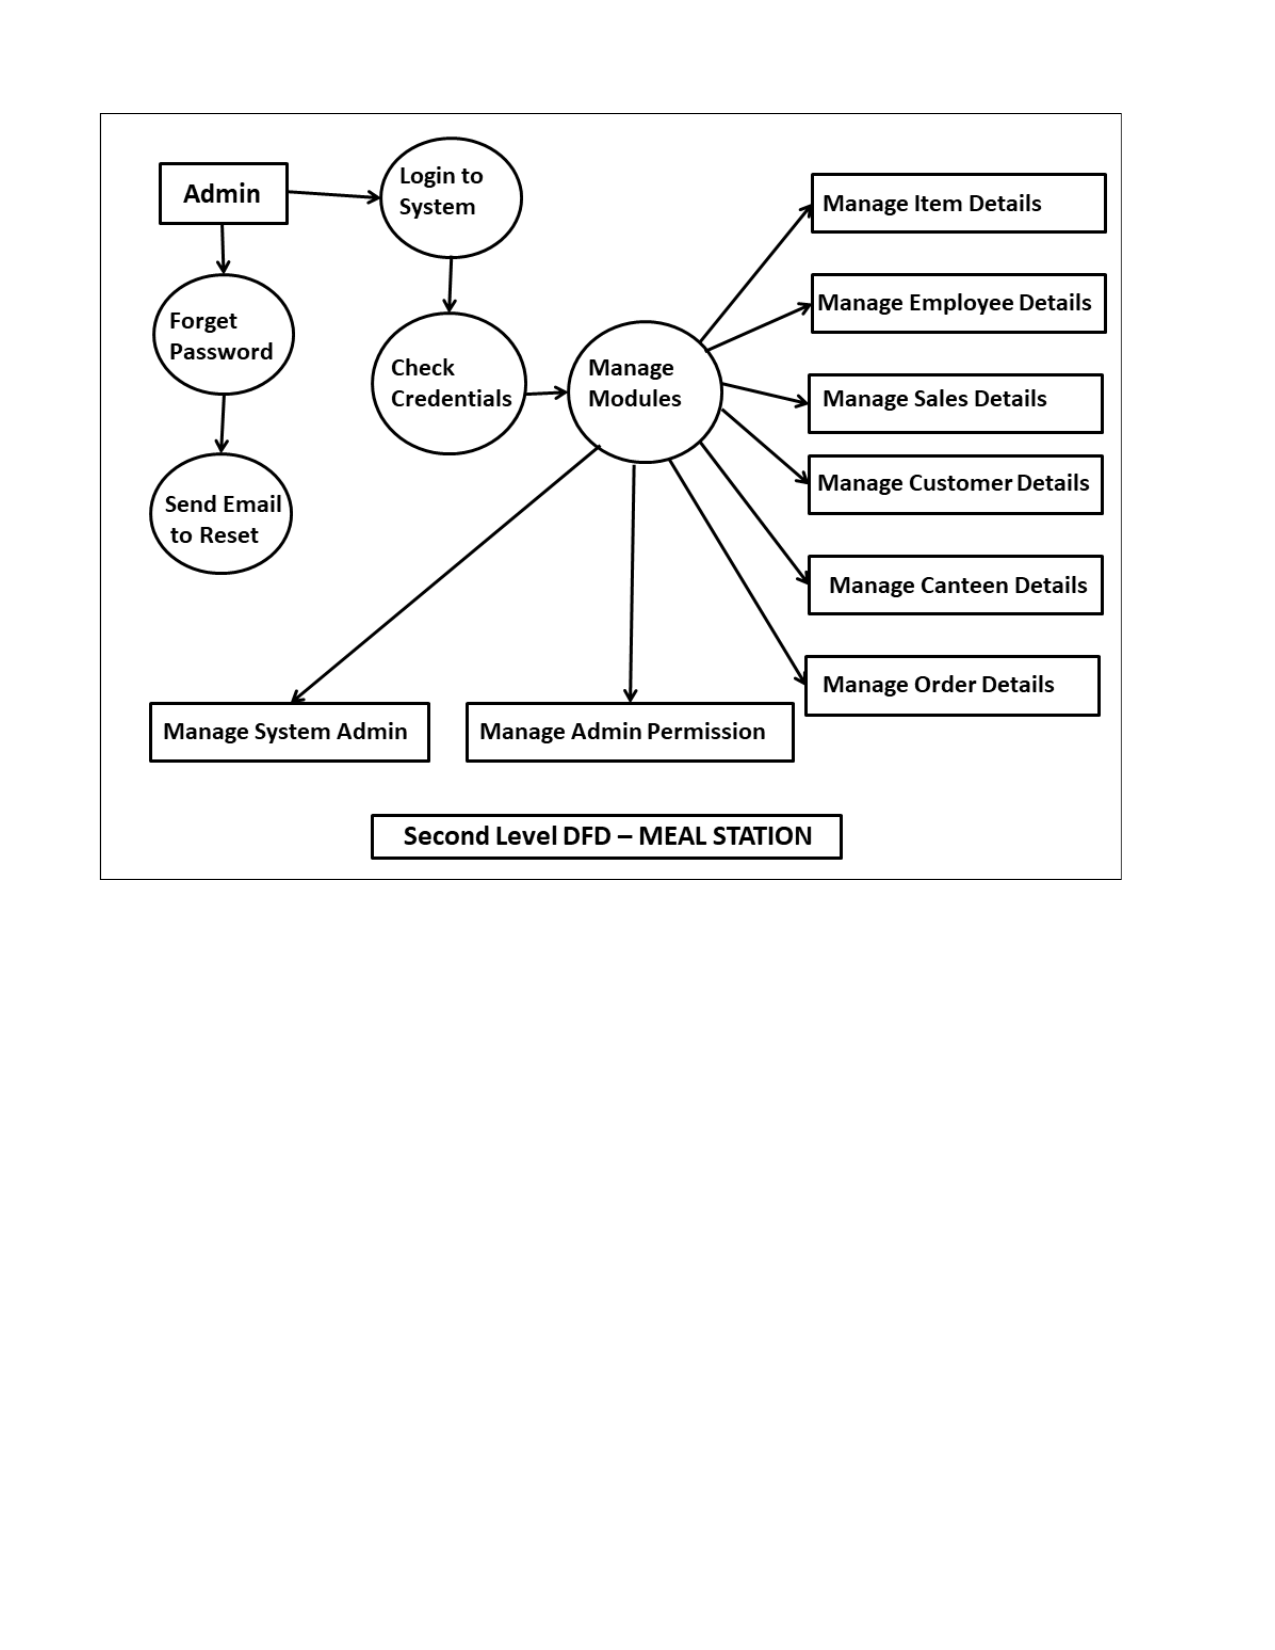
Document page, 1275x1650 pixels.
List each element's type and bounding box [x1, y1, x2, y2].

picture [99, 113, 1122, 880]
